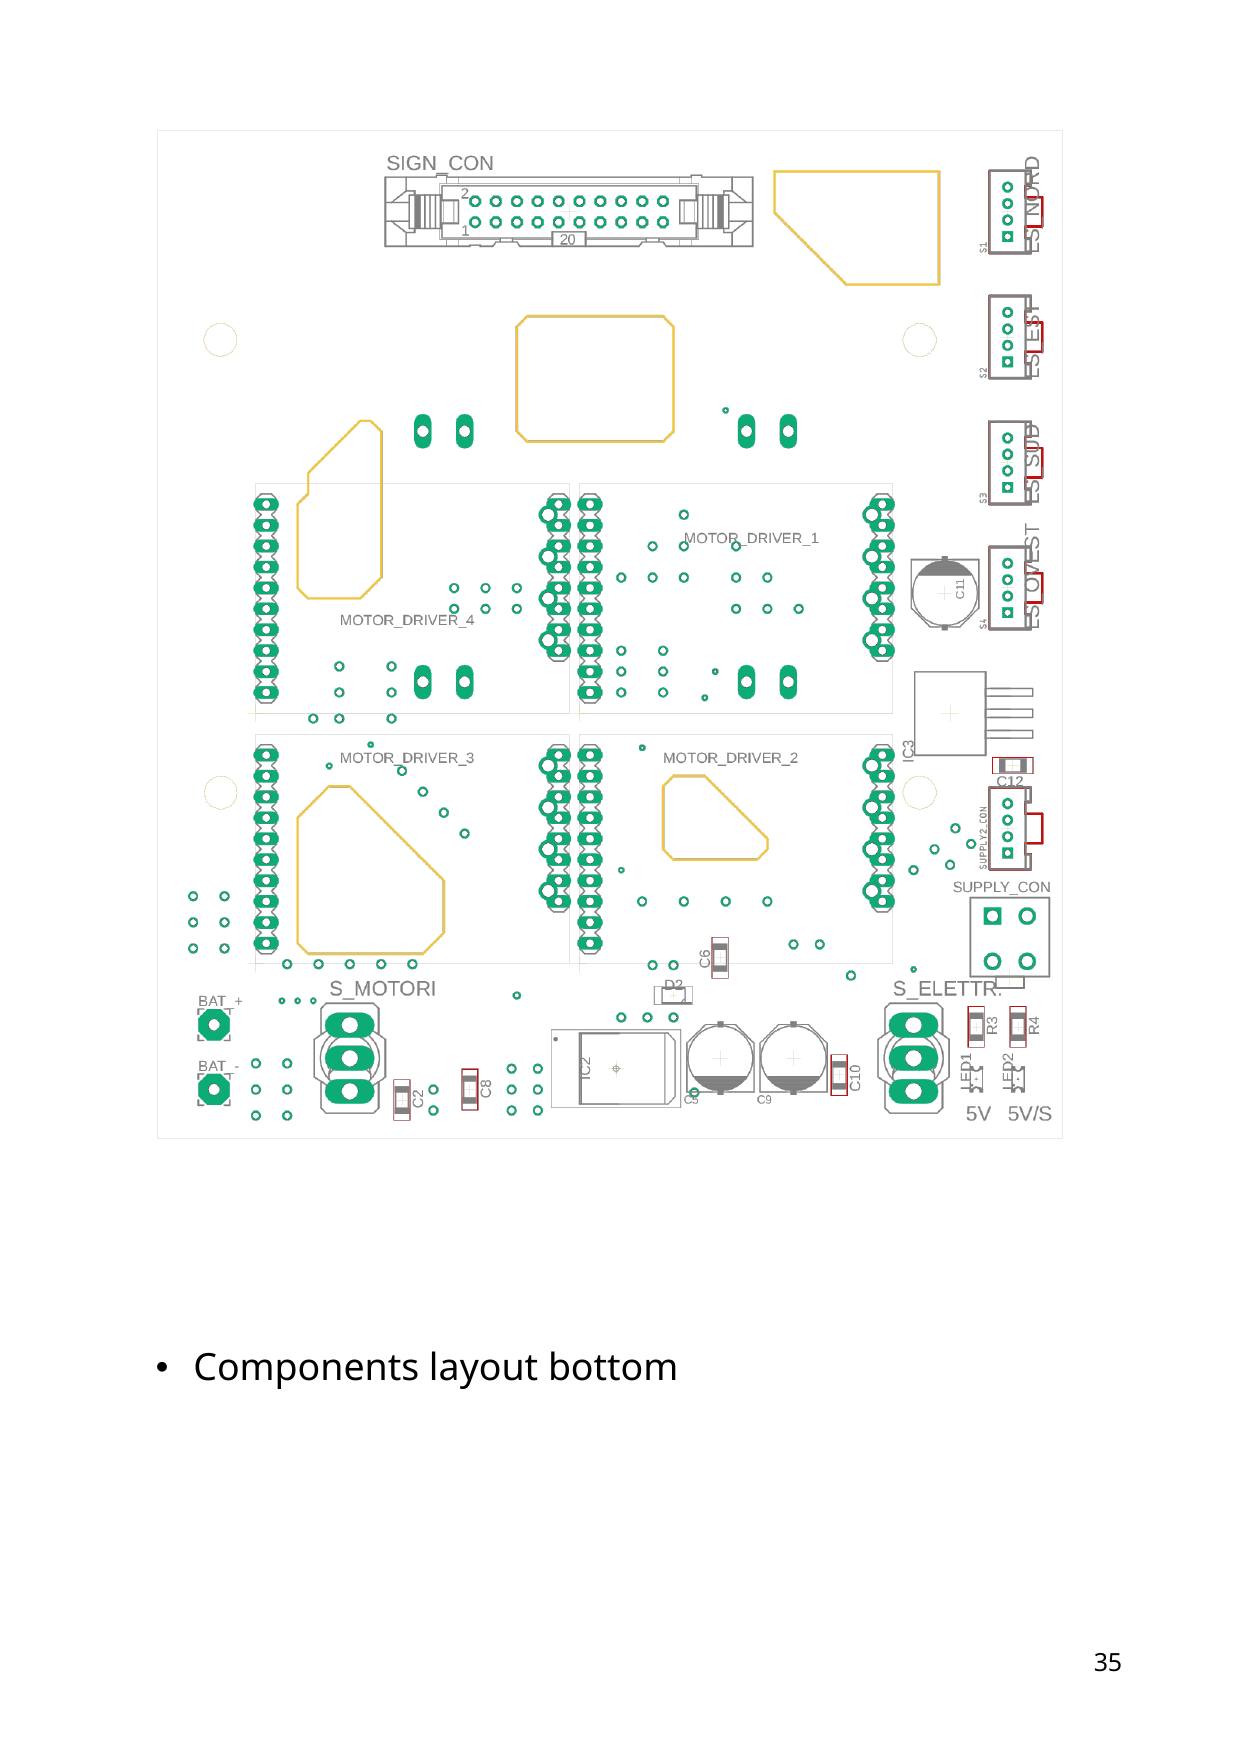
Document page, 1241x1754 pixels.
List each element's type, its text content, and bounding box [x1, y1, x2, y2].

picture [123, 90, 1090, 1154]
list Components layout bottom [156, 1340, 1122, 1391]
